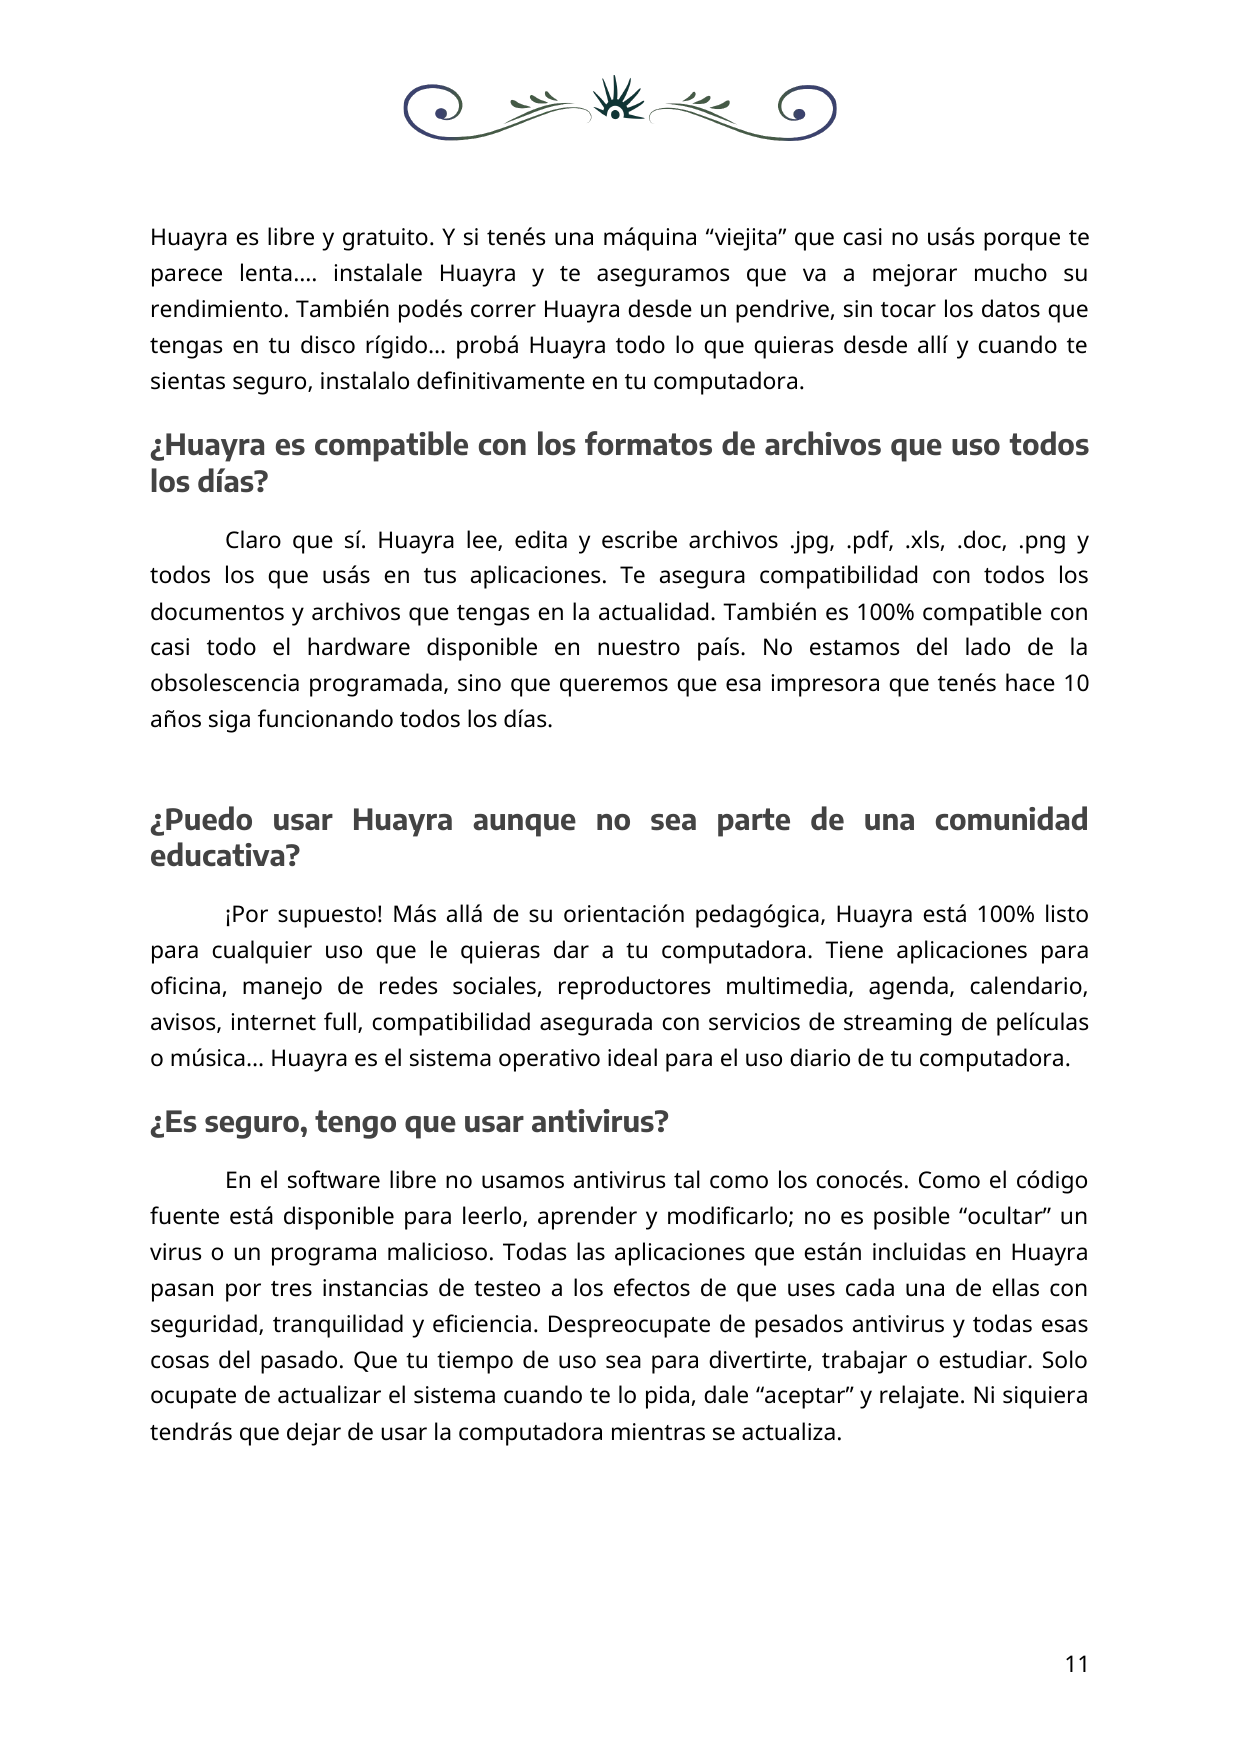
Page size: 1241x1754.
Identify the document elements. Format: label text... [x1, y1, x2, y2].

subtitle ¿Huayra es compatible con los formatos de archivos que uso todos los días? [150, 426, 1090, 499]
text ¡Por supuesto! Más allá de su orientación pedagógica, Huayra está 100% listo para cualquier uso que le quieras dar a tu computadora. Tiene aplicaciones para oficina, manejo de redes sociales, reproductores multimedia, agenda, calendario, avisos, internet full, compatibilidad asegurada con servicios de streaming de películas o música… Huayra es el sistema operativo ideal para el uso diario de tu computadora. [150, 898, 1090, 1073]
picture [403, 75, 837, 141]
text En el software libre no usamos antivirus tal como los conocés. Como el código fuente está disponible para leerlo, aprender y modificarlo; no es posible “ocultar” un virus o un programa malicioso. Todas las aplicaciones que están incluidas en Huayra pasan por tres instancias de testeo a los efectos de que uses cada una de ellas con seguridad, tranquilidad y eficiencia. Despreocupate de pesados antivirus y todas esas cosas del pasado. Que tu tiempo de uso sea para divertirte, trabajar o estudiar. Solo ocupate de actualizar el sistema cuando te lo pida, dale “aceptar” y relajate. Ni siquiera tendrás que dejar de usar la computadora mientras se actualiza. [150, 1164, 1090, 1447]
subtitle ¿Es seguro, tengo que usar antivirus? [150, 1103, 1090, 1139]
text Claro que sí. Huayra lee, edita y escribe archivos .jpg, .pdf, .xls, .doc, .png y todos los que usás en tus aplicaciones. Te asegura compatibilidad con todos los documentos y archivos que tengas en la actualidad. También es 100% compatible con casi todo el hardware disponible en nuestro país. No estamos del lado de la obsolescencia programada, sino que queremos que esa impresora que tenés hace 10 años siga funcionando todos los días. [150, 523, 1090, 734]
subtitle ¿Puedo usar Huayra aunque no sea parte de una comunidad educativa? [150, 764, 1090, 873]
text Huayra es libre y gratuito. Y si tenés una máquina “viejita” que casi no usás porque te parece lenta…. instalale Huayra y te aseguramos que va a mejorar mucho su rendimiento. También podés correr Huayra desde un pendrive, sin tocar los datos que tengas en tu disco rígido… probá Huayra todo lo que quieras desde allí y cuando te sientas seguro, instalalo definitivamente en tu computadora. [150, 221, 1090, 396]
